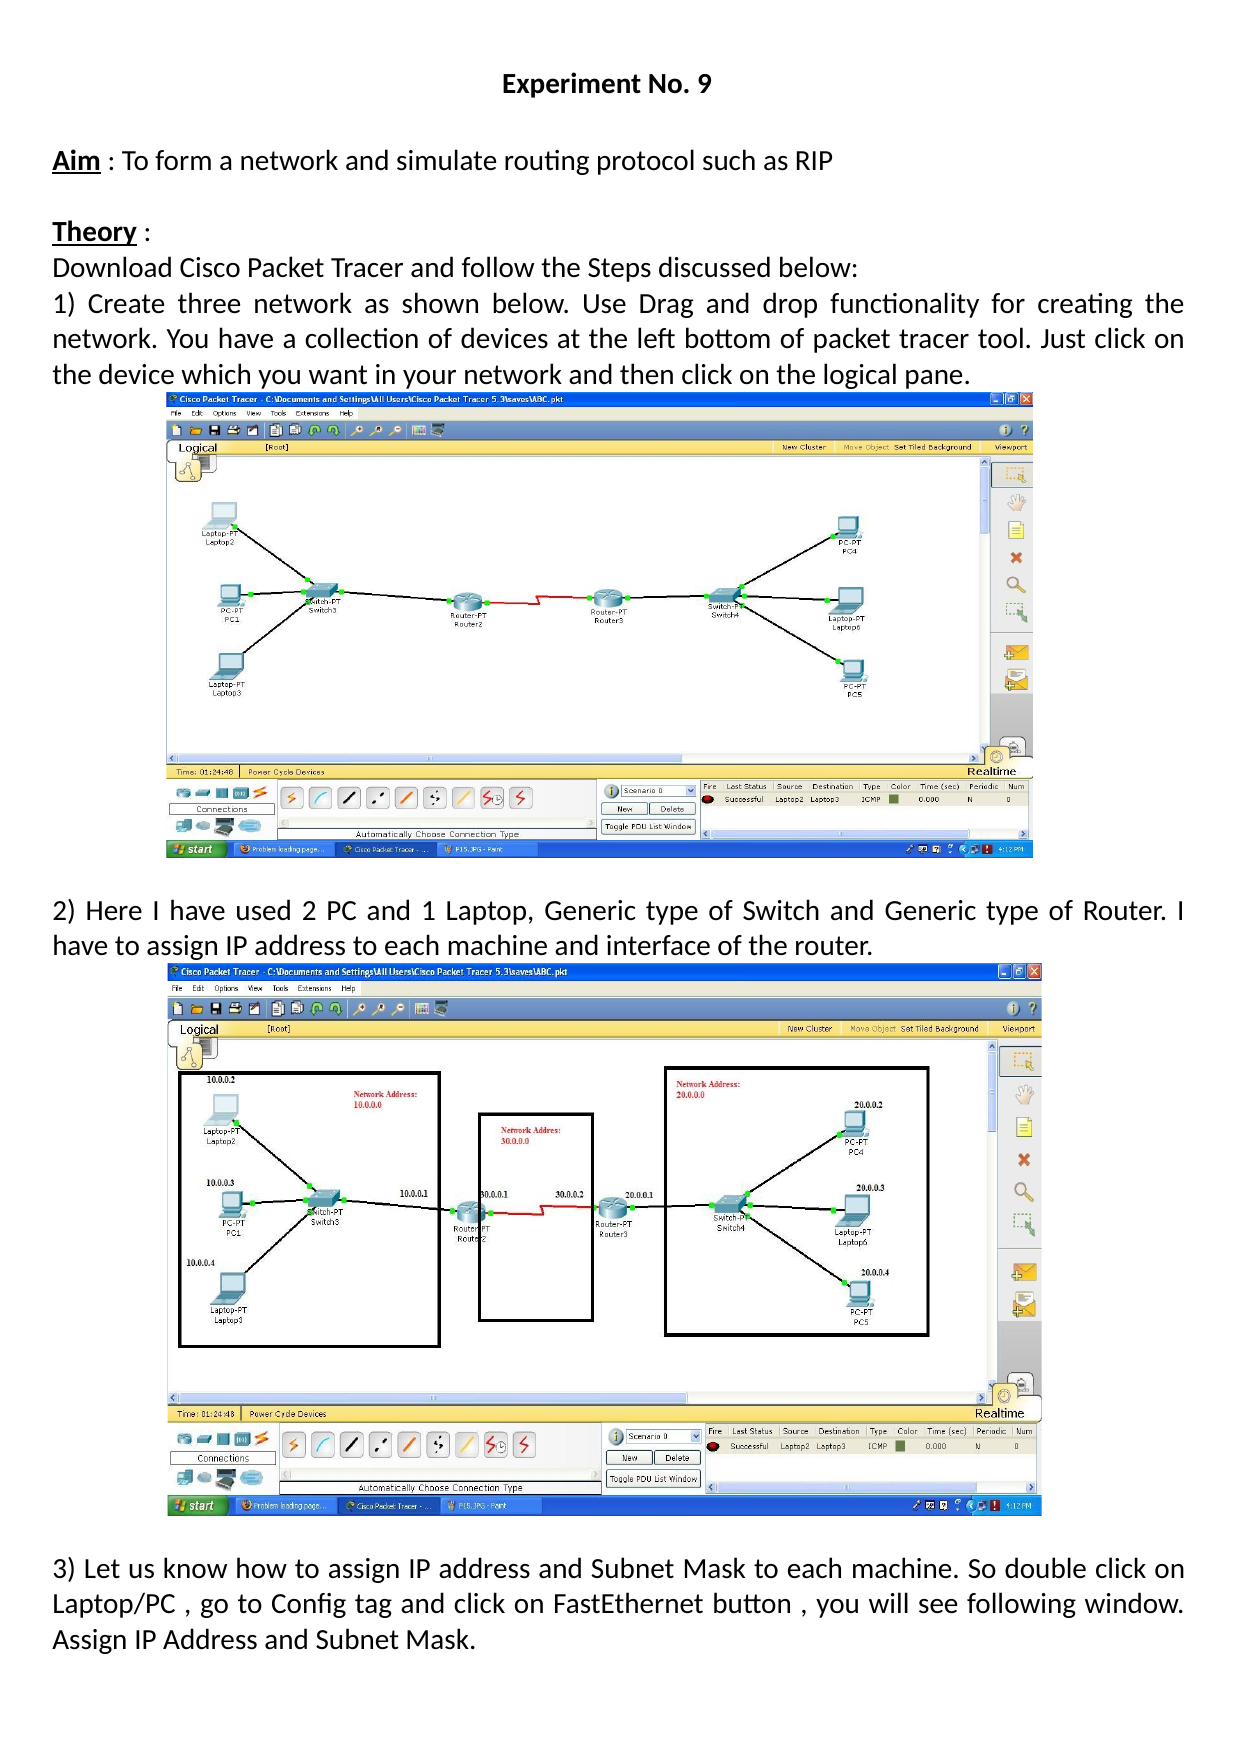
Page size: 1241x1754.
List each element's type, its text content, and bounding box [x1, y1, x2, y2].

list Aim : To form a network and simulate routing protocol such as RIP [52, 142, 1187, 178]
list Theory : [52, 213, 1187, 249]
text Experiment No. 9 [52, 65, 1162, 101]
list 3) Let us know how to assign IP address and Subnet Mask to each machine. So double click on Laptop/PC , go to Config tag and click on FastEthernet button , you will see following window. Assign IP Address and Subnet Mask. [52, 1550, 1187, 1657]
list 2) Here I have used 2 PC and 1 Laptop, Generic type of Switch and Generic type of Router. I have to assign IP address to each machine and interface of the router. [52, 892, 1187, 963]
list Download Cisco Packet Tracer and follow the Steps discussed below: [52, 249, 1187, 285]
list 1) Create three network as shown below. Use Drag and drop functionality for creating the network. You have a collection of devices at the left bottom of packet tracer tool. Just click on the device which you want in your network and then click on the logical pane. [52, 285, 1187, 392]
